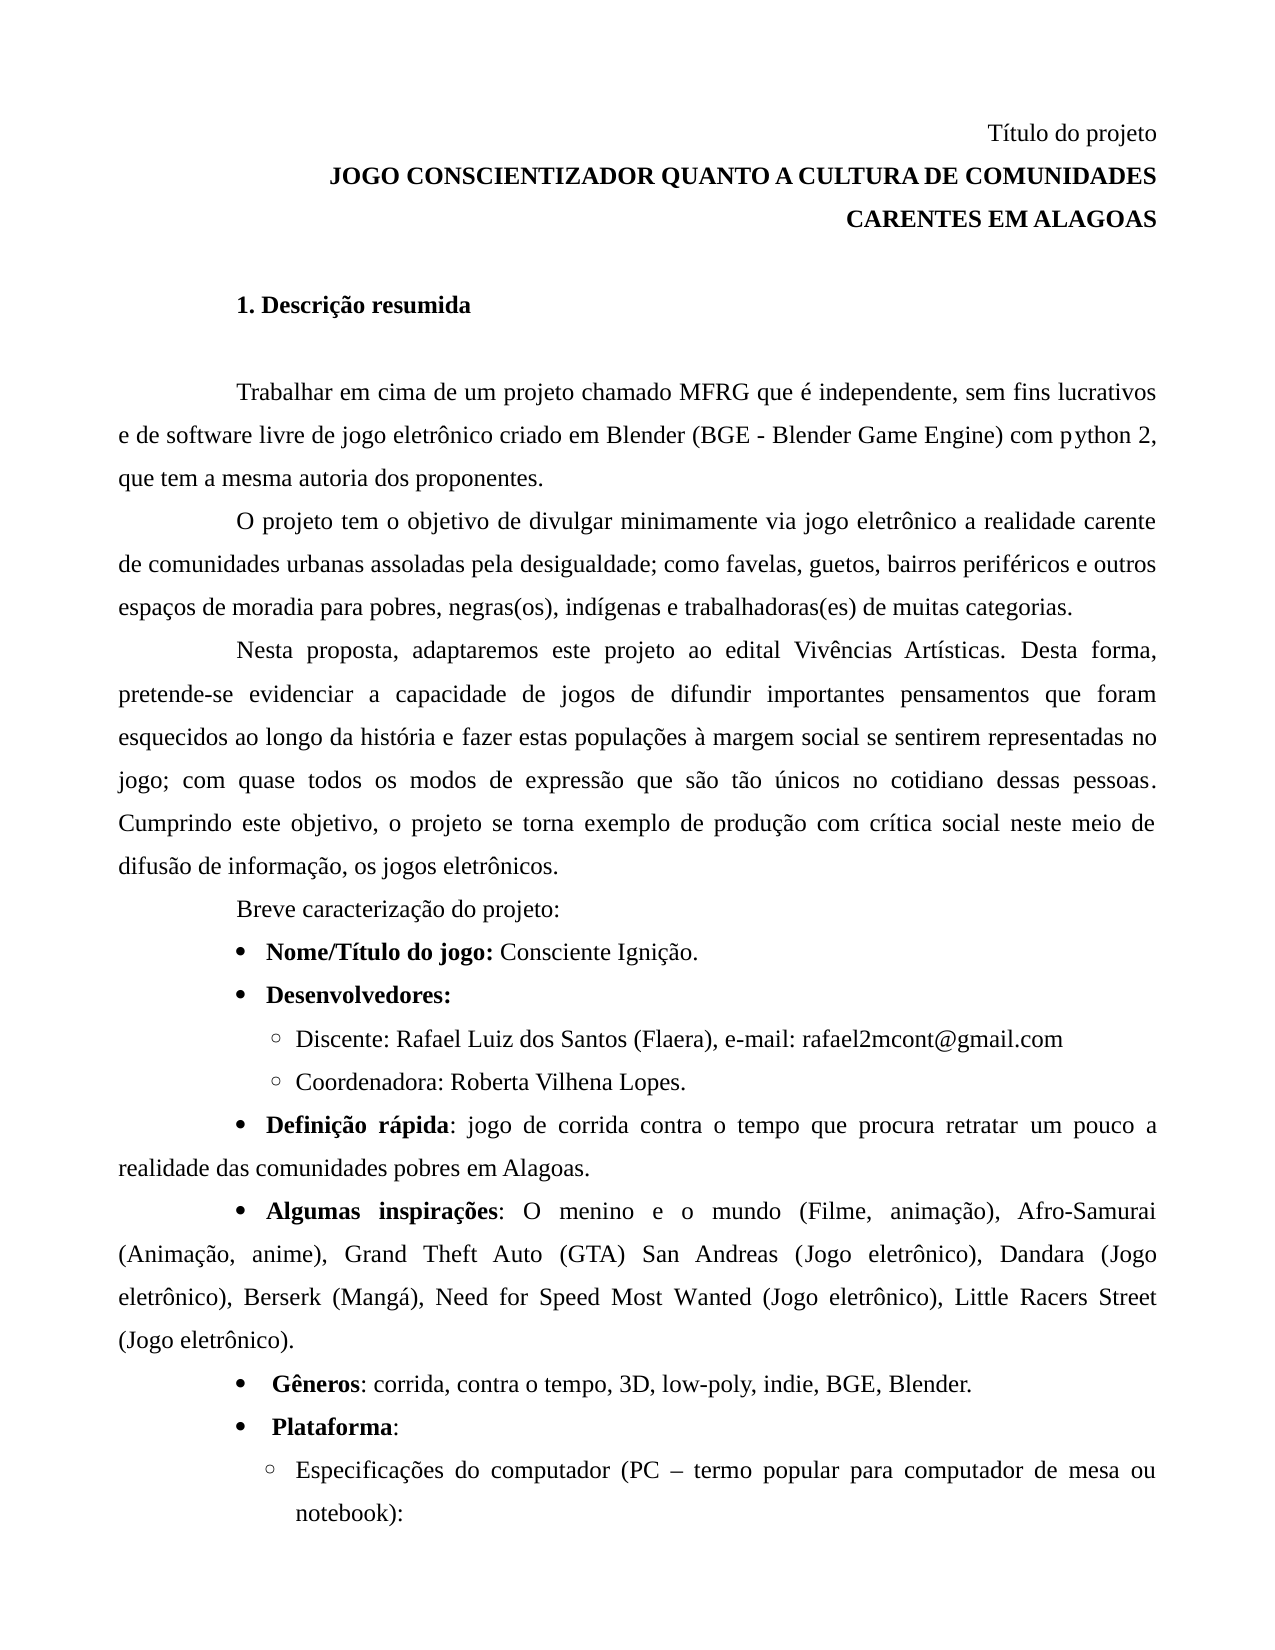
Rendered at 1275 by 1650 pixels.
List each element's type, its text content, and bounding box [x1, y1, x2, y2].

list Discente: Rafael Luiz dos Santos (Flaera), e-mail: rafael2mcont@gmail.com [266, 1024, 1157, 1052]
text Nesta proposta, adaptaremos este projeto ao edital Vivências Artísticas. Desta forma, pretende-se evidenciar a capacidade de jogos de difundir importantes pensamentos que foram esquecidos ao longo da história e fazer estas populações à margem social se sentirem representadas no jogo; com quase todos os modos de expressão que são tão únicos no cotidiano dessas pessoas. Cumprindo este objetivo, o projeto se torna exemplo de produção com crítica social neste meio de difusão de informação, os jogos eletrônicos. [118, 636, 1157, 880]
text O projeto tem o objetivo de divulgar minimamente via jogo eletrônico a realidade carente de comunidades urbanas assoladas pela desigualdade; como favelas, guetos, bairros periféricos e outros espaços de moradia para pobres, negras(os), indígenas e trabalhadoras(es) de muitas categorias. [118, 506, 1157, 621]
list Especificações do computador (PC – termo popular para computador de mesa ou notebook): [260, 1455, 1157, 1527]
text Breve caracterização do projeto: [118, 894, 1157, 923]
list Algumas inspirações: O menino e o mundo (Filme, animação), Afro-Samurai (Animação, anime), Grand Theft Auto (GTA) San Andreas (Jogo eletrônico), Dandara (Jogo eletrônico), Berserk (Mangá), Need for Speed Most Wanted (Jogo eletrônico), Little Racers Street (Jogo eletrônico). [118, 1196, 1157, 1354]
list Desenvolvedores: [118, 981, 1157, 1009]
text Trabalhar em cima de um projeto chamado MFRG que é independente, sem fins lucrativos e de software livre de jogo eletrônico criado em Blender (BGE - Blender Game Engine) com python 2, que tem a mesma autoria dos proponentes. [118, 377, 1157, 492]
list Definição rápida: jogo de corrida contra o tempo que procura retratar um pouco a realidade das comunidades pobres em Alagoas. [118, 1110, 1157, 1182]
list Plataforma: [236, 1412, 1157, 1441]
list Gêneros: corrida, contra o tempo, 3D, low-poly, indie, BGE, Blender. [236, 1369, 1157, 1397]
text Título do projeto [118, 118, 1157, 147]
list Nome/Título do jogo: Consciente Ignição. [118, 937, 1157, 966]
list Coordenadora: Roberta Vilhena Lopes. [266, 1067, 1157, 1096]
text 1. Descrição resumida [118, 291, 1157, 319]
text JOGO CONSCIENTIZADOR QUANTO A CULTURA DE COMUNIDADES CARENTES EM ALAGOAS [118, 161, 1157, 233]
